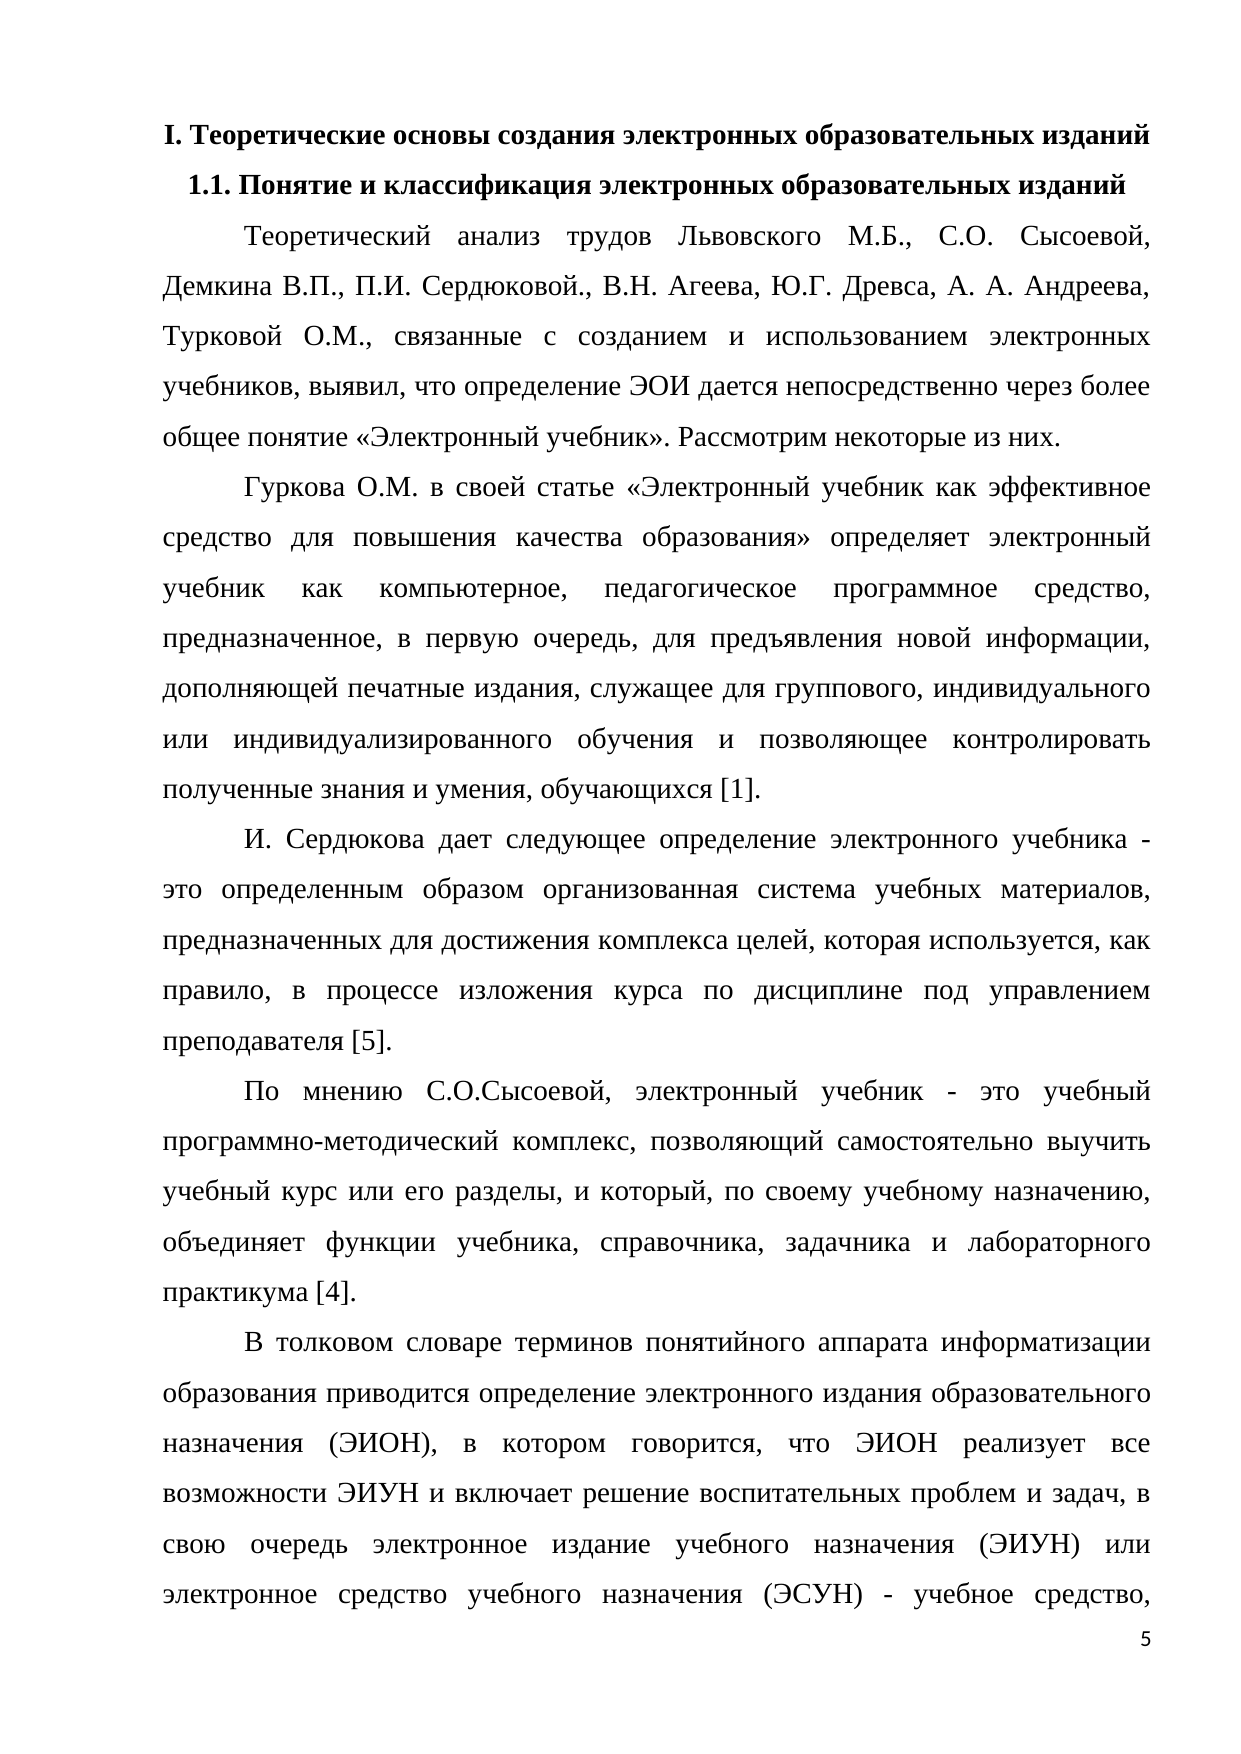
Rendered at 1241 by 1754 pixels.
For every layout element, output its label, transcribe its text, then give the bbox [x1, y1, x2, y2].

text В толковом словаре терминов понятийного аппарата информатизации образования приводится определение электронного издания образовательного назначения (ЭИОН), в котором говорится, что ЭИОН реализует все возможности ЭИУН и включает решение воспитательных проблем и задач, в свою очередь электронное издание учебного назначения (ЭИУН) или электронное средство учебного назначения (ЭСУН) - учебное средство, [162, 1324, 1152, 1609]
text По мнению С.О.Сысоевой, электронный учебник - это учебный программно-методический комплекс, позволяющий самостоятельно выучить учебный курс или его разделы, и который, по своему учебному назначению, объединяет функции учебника, справочника, задачника и лабораторного практикума [4]. [162, 1073, 1152, 1308]
text Теоретический анализ трудов Львовского М.Б., С.О. Сысоевой, Демкина В.П., П.И. Сердюковой., В.Н. Агеева, Ю.Г. Древса, А. А. Андреева, Турковой О.М., связанные с созданием и использованием электронных учебников, выявил, что определение ЭОИ дается непосредственно через более общее понятие «Электронный учебник». Рассмотрим некоторые из них. [162, 218, 1152, 452]
text 1.1. Понятие и классификация электронных образовательных изданий [162, 167, 1152, 201]
text Гуркова О.М. в своей статье «Электронный учебник как эффективное средство для повышения качества образования» определяет электронный учебник как компьютерное, педагогическое программное средство, предназначенное, в первую очередь, для предъявления новой информации, дополняющей печатные издания, служащее для группового, индивидуального или индивидуализированного обучения и позволяющее контролировать полученные знания и умения, обучающихся [1]. [162, 469, 1152, 804]
text I. Теоретические основы создания электронных образовательных изданий [162, 117, 1152, 151]
text И. Сердюкова дает следующее определение электронного учебника - это определенным образом организованная система учебных материалов, предназначенных для достижения комплекса целей, которая используется, как правило, в процессе изложения курса по дисциплине под управлением преподавателя [5]. [162, 821, 1152, 1056]
